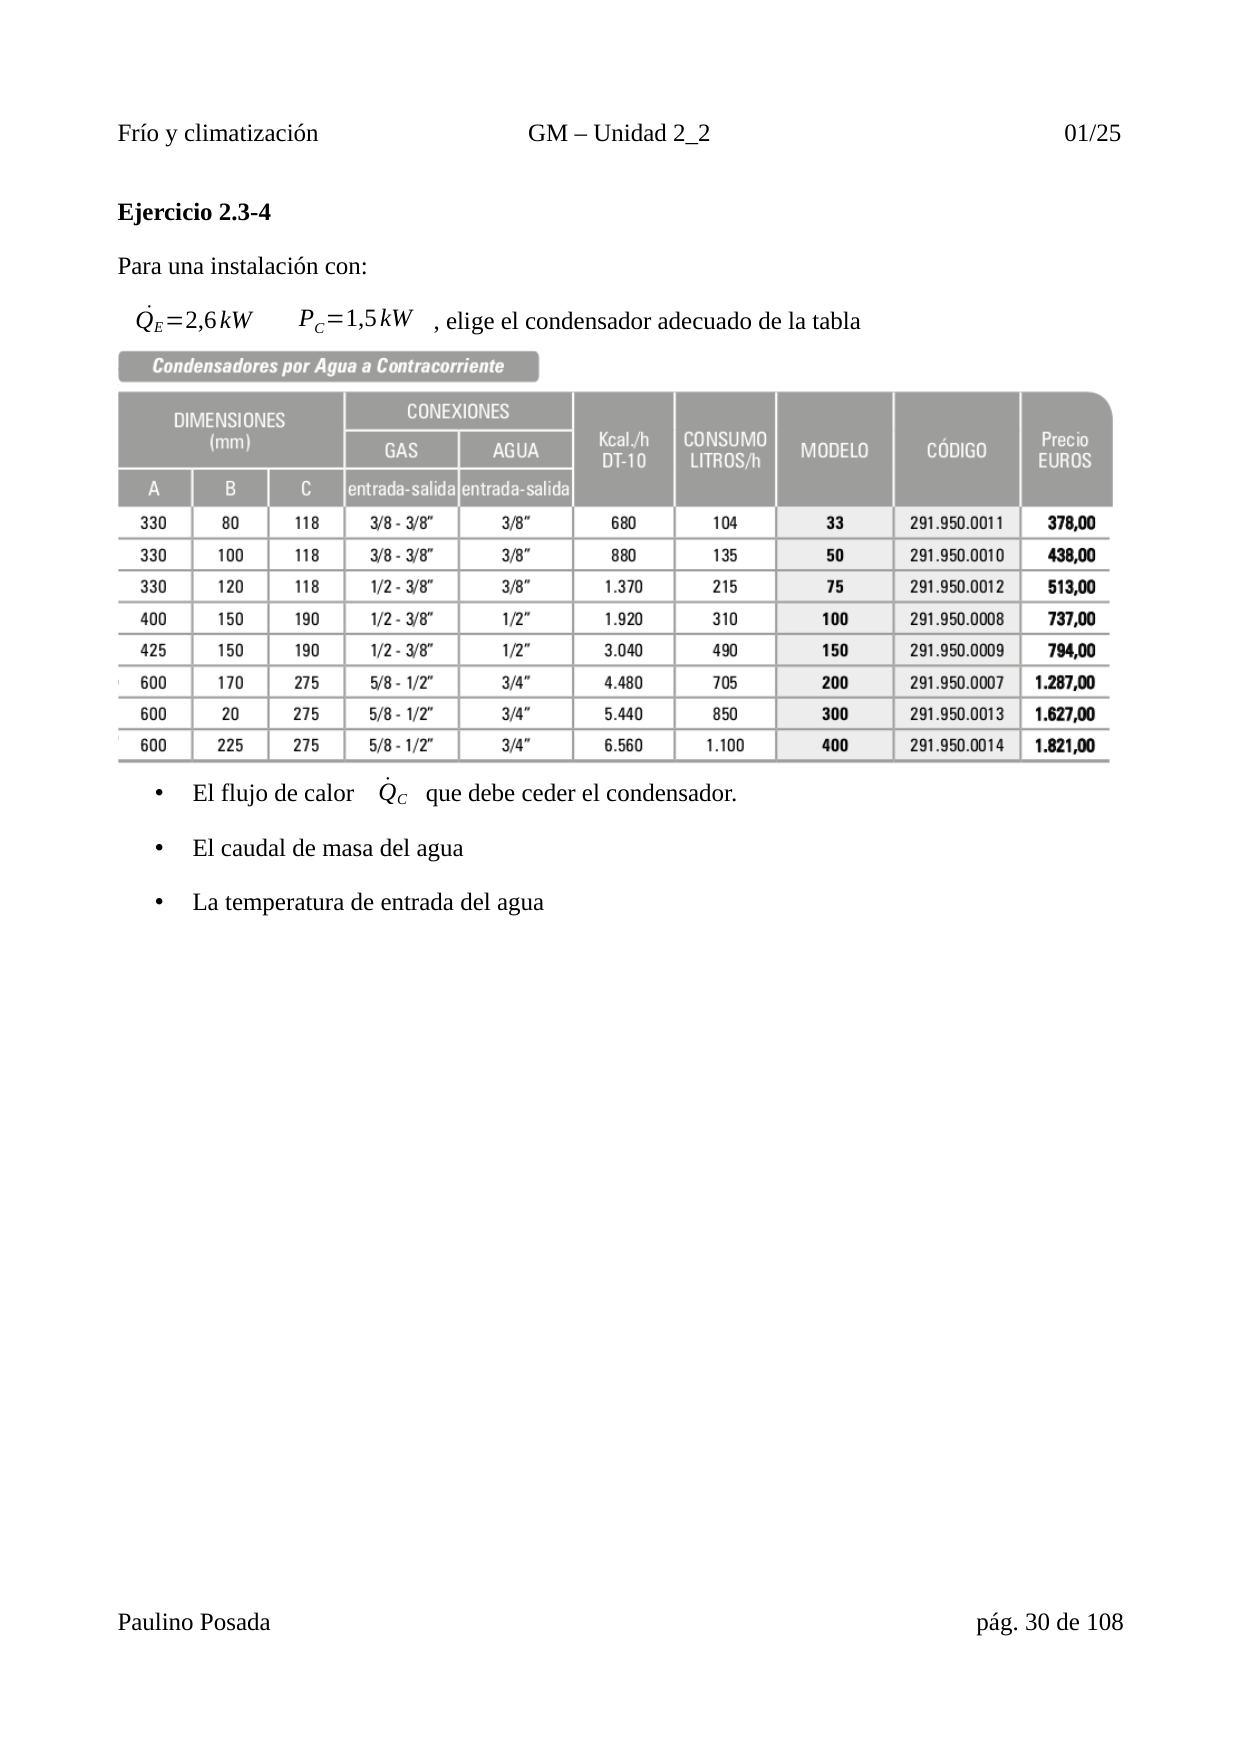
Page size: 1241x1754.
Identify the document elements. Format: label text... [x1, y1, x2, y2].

list El caudal de masa del agua [155, 833, 1123, 862]
text Para una instalación con: [117, 251, 1123, 280]
list La temperatura de entrada del agua [155, 887, 1123, 916]
picture [118, 349, 1123, 767]
text , elige el condensador adecuado de la tabla [117, 305, 1123, 337]
text Ejercicio 2.3-4 [117, 197, 1123, 226]
list El flujo de calor que debe ceder el condensador. [155, 776, 1123, 808]
